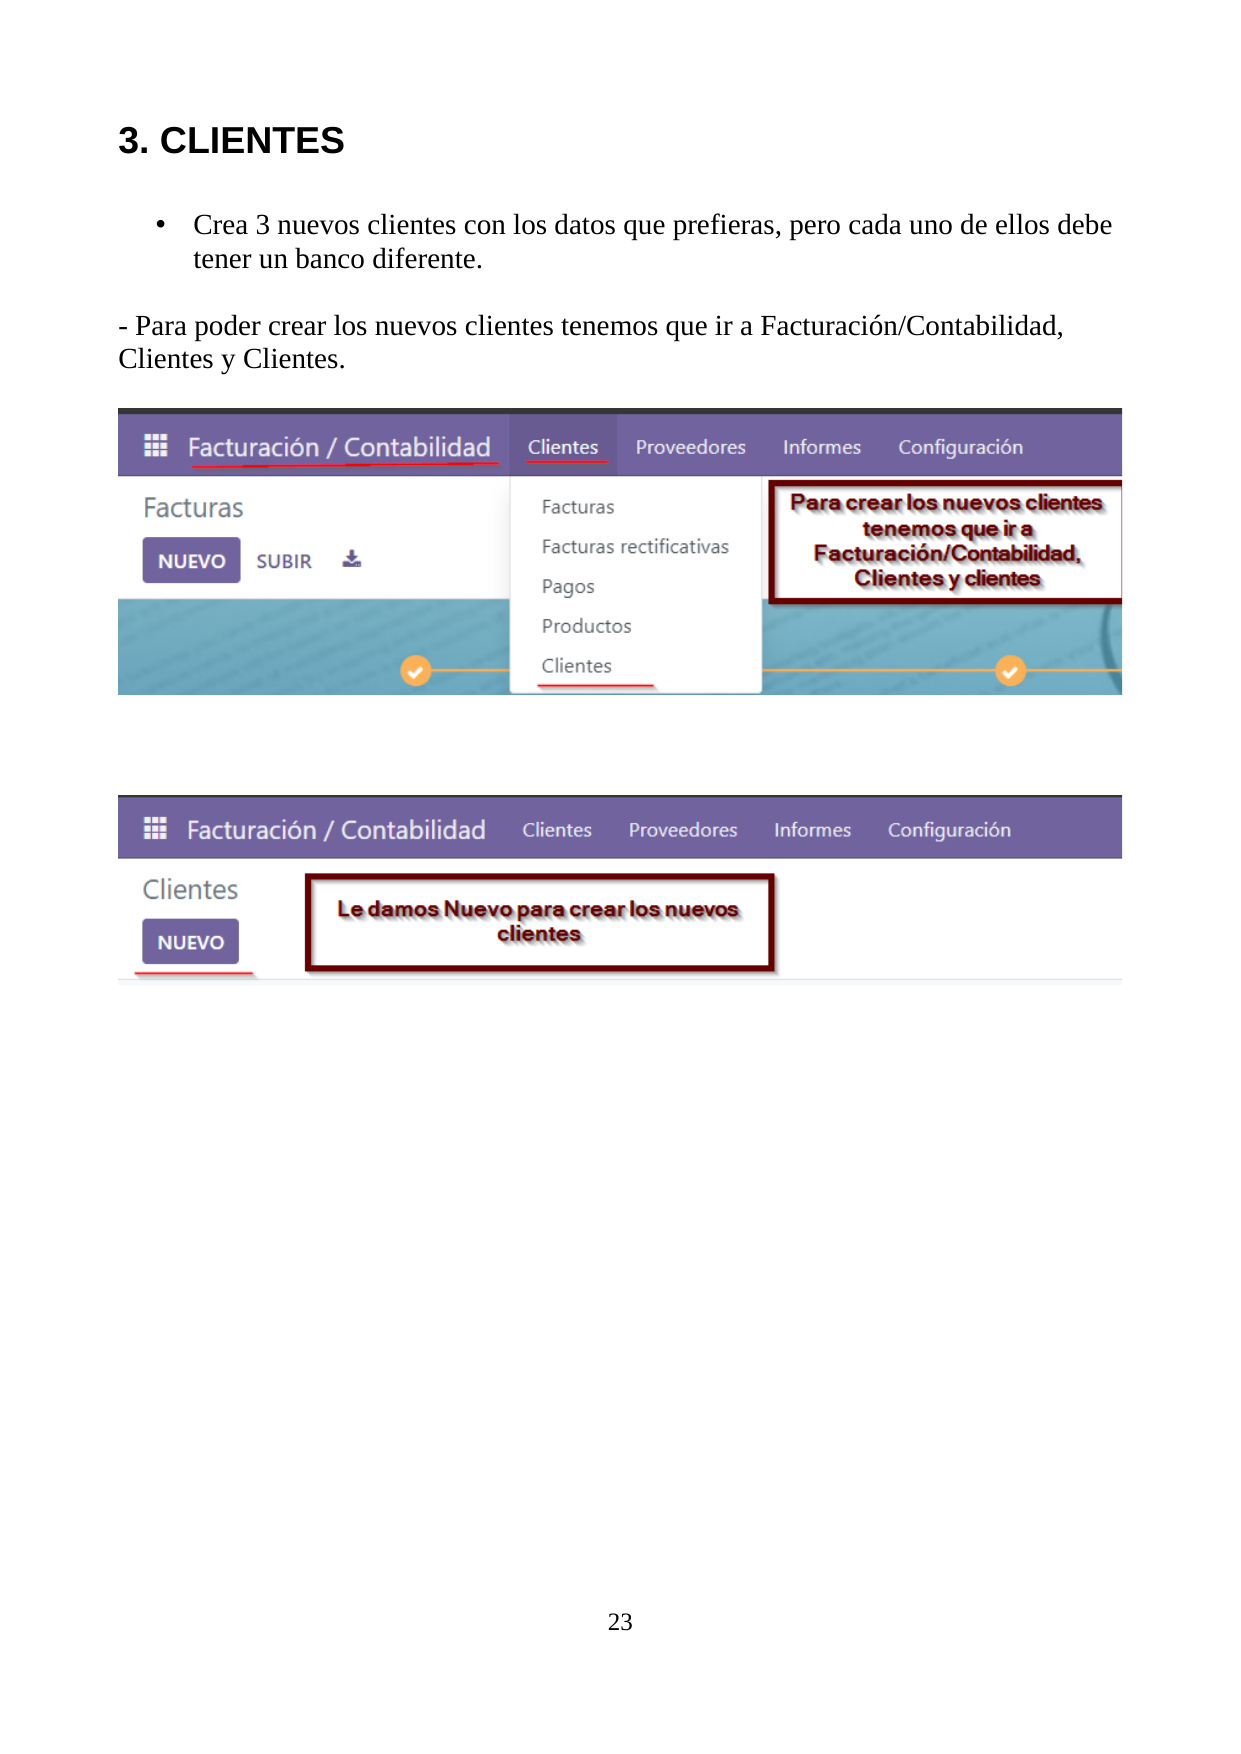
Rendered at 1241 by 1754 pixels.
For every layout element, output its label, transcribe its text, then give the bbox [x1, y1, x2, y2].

text - Para poder crear los nuevos clientes tenemos que ir a Facturación/Contabilidad, Clientes y Clientes. [118, 308, 1122, 375]
subtitle 3. CLIENTES [118, 118, 1122, 161]
list Crea 3 nuevos clientes con los datos que prefieras, pero cada uno de ellos debe [156, 207, 1122, 241]
list tener un banco diferente. [156, 241, 1122, 274]
picture [118, 795, 1123, 985]
picture [118, 408, 1123, 695]
